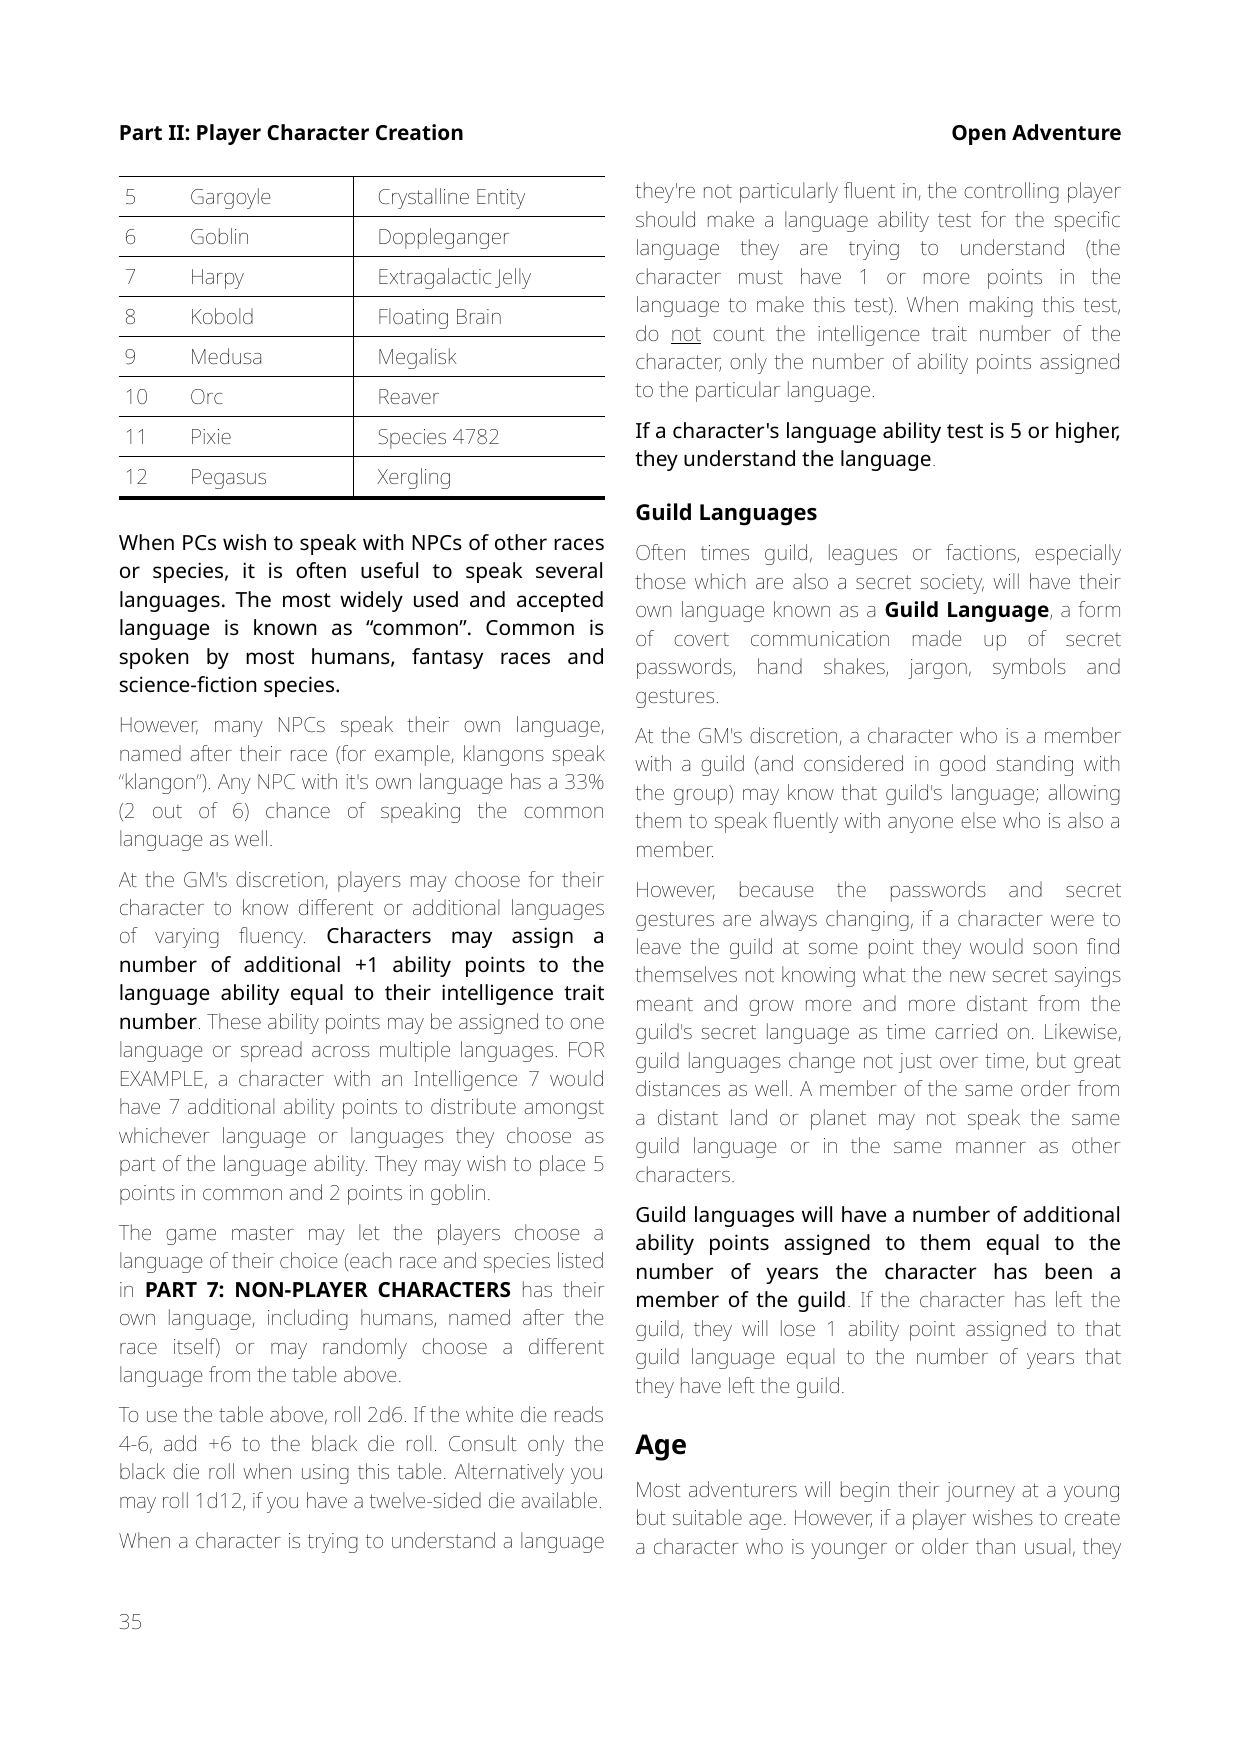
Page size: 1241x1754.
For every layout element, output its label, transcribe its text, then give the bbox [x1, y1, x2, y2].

table_cell [354, 457, 372, 496]
text Guild languages will have a number of additional ability points assigned to them equal to the number of years the character has been a member of the guild. If the character has left the guild, they will lose 1 ability point assigned to that guild language equal to the number of years that they have left the guild. [635, 1200, 1122, 1399]
table_cell Species 4782 [372, 417, 604, 456]
text When PCs wish to speak with NPCs of other races or species, it is often useful to speak several languages. The most widely used and accepted language is known as “common”. Common is spoken by most humans, fantasy races and science-fiction species. [118, 528, 605, 699]
text they're not particularly fluent in, the controlling player should make a language ability test for the specific language they are trying to understand (the character must have 1 or more points in the language to make this test). When making this test, do not count the intelligence trait number of the character, only the number of ability points assigned to the particular language. [635, 176, 1122, 404]
text Guild Languages [635, 497, 1122, 527]
text The game master may let the players choose a language of their choice (each race and species listed in PART 7: NON-PLAYER CHARACTERS has their own language, including humans, named after the race itself) or may randomly choose a different language from the table above. [118, 1218, 605, 1389]
text However, many NPCs speak their own language, named after their race (for example, klangons speak “klangon”). Any NPC with it's own language has a 33% (2 out of 6) chance of speaking the common language as well. [118, 711, 605, 853]
table_cell [354, 297, 372, 336]
table_cell 5 [119, 177, 184, 216]
text When a character is trying to understand a language [118, 1526, 605, 1555]
subtitle Age [635, 1426, 1122, 1463]
table_cell 12 [119, 457, 184, 496]
table_cell Gargoyle [184, 177, 353, 216]
table_cell 11 [119, 417, 184, 456]
text However, because the passwords and secret gestures are always changing, if a character were to leave the guild at some point they would soon find themselves not knowing what the new secret sayings meant and grow more and more distant from the guild's secret language as time carried on. Likewise, guild languages change not just over time, but great distances as well. A member of the same order from a distant land or planet may not speak the same guild language or in the same manner as other characters. [635, 875, 1122, 1188]
table_cell Megalisk [372, 337, 604, 376]
table_cell [354, 217, 372, 256]
table_cell Pegasus [184, 457, 353, 496]
table_cell 8 [119, 297, 184, 336]
table_cell Reaver [372, 377, 604, 416]
table_cell Orc [184, 377, 353, 416]
text To use the table above, roll 2d6. If the white die reads 4-6, add +6 to the black die roll. Consult only the black die roll when using this table. Alternatively you may roll 1d12, if you have a twelve-sided die available. [118, 1401, 605, 1514]
table_cell [354, 417, 372, 456]
table_cell [354, 257, 372, 296]
text At the GM's discretion, players may choose for their character to know different or additional languages of varying fluency. Characters may assign a number of additional +1 ability points to the language ability equal to their intelligence trait number. These ability points may be assigned to one language or spread across multiple languages. FOR EXAMPLE, a character with an Intelligence 7 would have 7 additional ability points to distribute amongst whichever language or languages they choose as part of the language ability. They may wish to place 5 points in common and 2 points in goblin. [118, 865, 605, 1206]
table_cell Kobold [184, 297, 353, 336]
table_cell Doppleganger [372, 217, 604, 256]
table_cell Goblin [184, 217, 353, 256]
table_cell Floating Brain [372, 297, 604, 336]
text At the GM's discretion, a character who is a member with a guild (and considered in good standing with the group) may know that guild's language; allowing them to speak fluently with anyone else who is also a member. [635, 721, 1122, 863]
table_cell 7 [119, 257, 184, 296]
text Most adventurers will begin their journey at a young but suitable age. However, if a player wishes to create a character who is younger or older than usual, they [635, 1475, 1122, 1560]
table_cell [354, 177, 372, 216]
table_cell [354, 337, 372, 376]
table_cell 9 [119, 337, 184, 376]
table_cell Crystalline Entity [372, 177, 604, 216]
text If a character's language ability test is 5 or higher, they understand the language. [635, 416, 1122, 473]
table_cell Harpy [184, 257, 353, 296]
table_cell 6 [119, 217, 184, 256]
table_cell Pixie [184, 417, 353, 456]
table_cell 10 [119, 377, 184, 416]
table_cell [354, 377, 372, 416]
table_cell Extragalactic Jelly [372, 257, 604, 296]
table_cell Medusa [184, 337, 353, 376]
text Often times guild, leagues or factions, especially those which are also a secret society, will have their own language known as a Guild Language, a form of covert communication made up of secret passwords, hand shakes, jargon, symbols and gestures. [635, 538, 1122, 709]
table_cell Xergling [372, 457, 604, 496]
